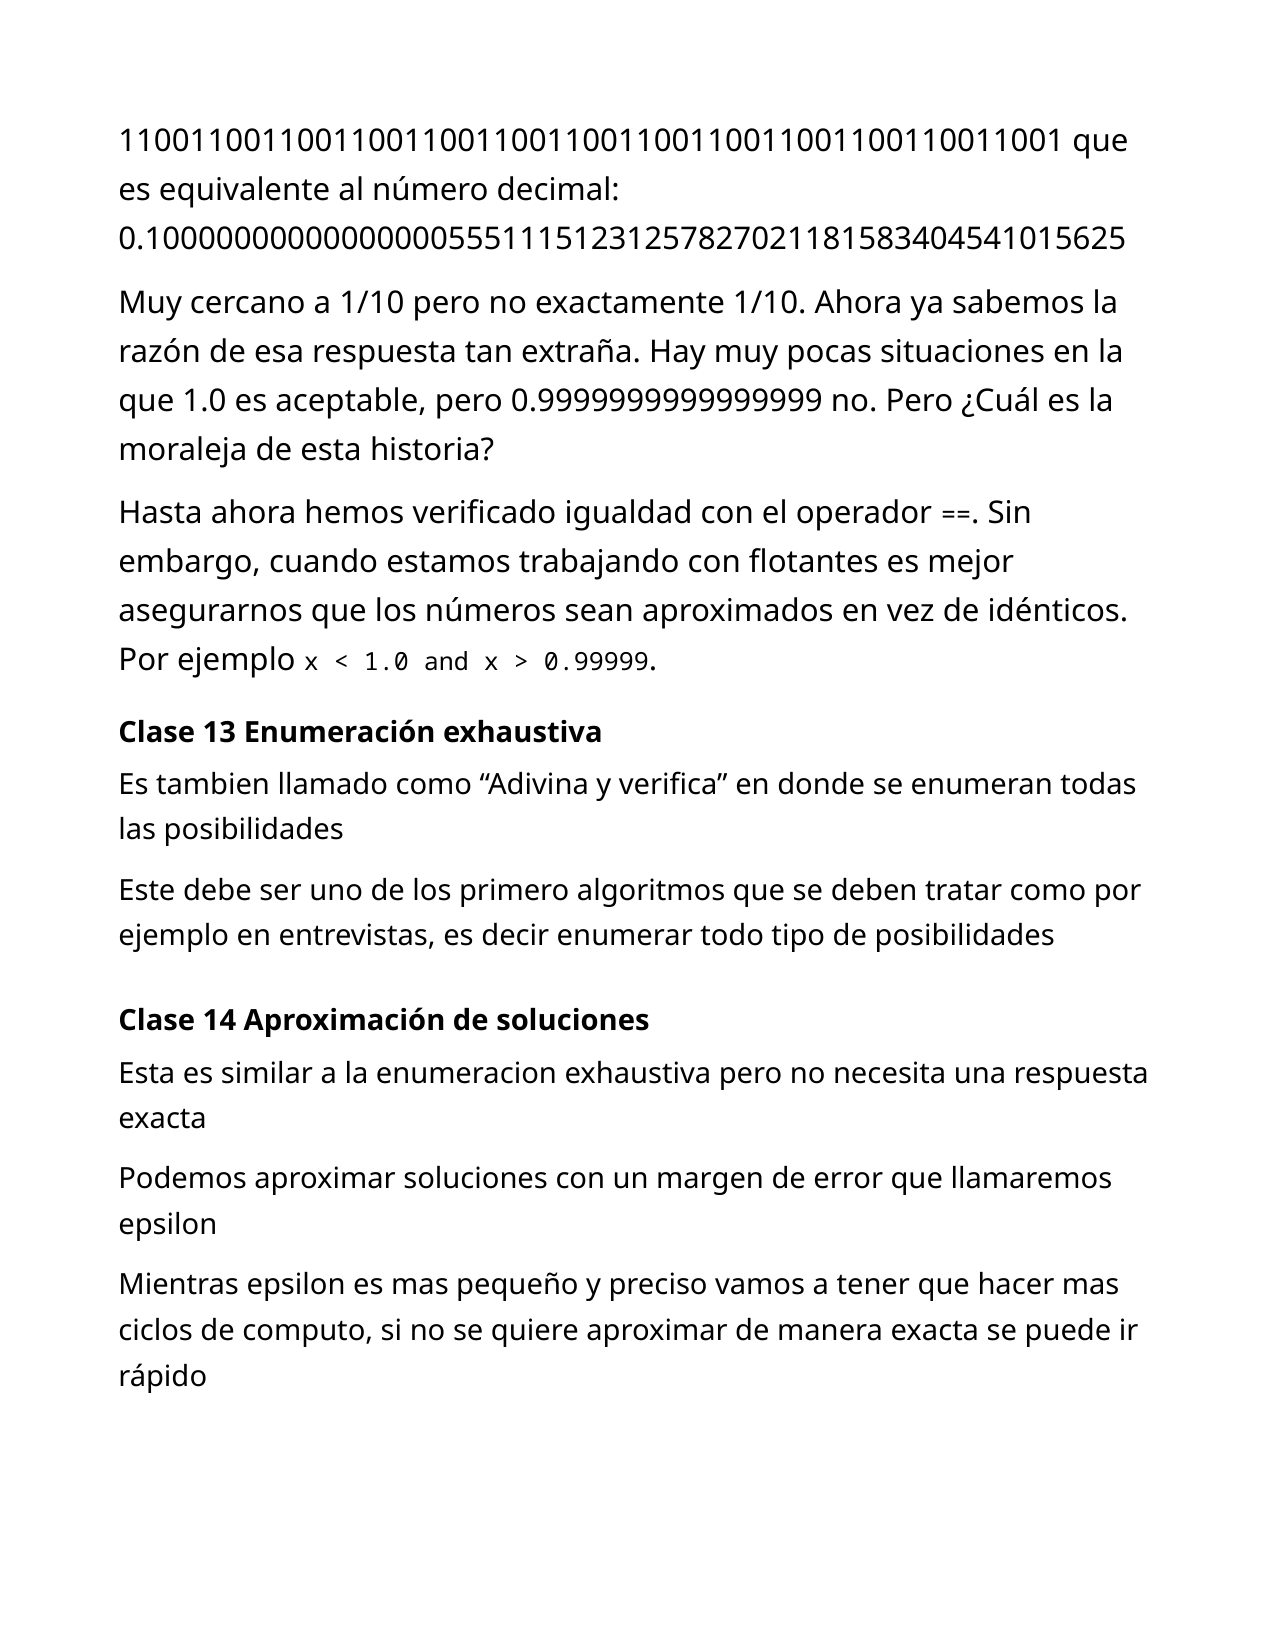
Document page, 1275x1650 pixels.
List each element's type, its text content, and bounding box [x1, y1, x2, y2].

subtitle Clase 13 Enumeración exhaustiva [118, 711, 1157, 751]
text 11001100110011001100110011001100110011001100110011001 que es equivalente al número decimal: 0.1000000000000000055511151231257827021181583404541015625 [118, 118, 1157, 259]
text Hasta ahora hemos verificado igualdad con el operador ==. Sin embargo, cuando estamos trabajando con flotantes es mejor asegurarnos que los números sean aproximados en vez de idénticos. Por ejemplo x < 1.0 and x > 0.99999. [118, 490, 1157, 679]
subtitle Clase 14 Aproximación de soluciones [118, 1000, 1157, 1039]
text Muy cercano a 1/10 pero no exactamente 1/10. Ahora ya sabemos la razón de esa respuesta tan extraña. Hay muy pocas situaciones en la que 1.0 es aceptable, pero 0.9999999999999999 no. Pero ¿Cuál es la moraleja de esta historia? [118, 279, 1157, 469]
text Podemos aproximar soluciones con un margen de error que llamaremos epsilon [118, 1158, 1157, 1243]
text Esta es similar a la enumeracion exhaustiva pero no necesita una respuesta exacta [118, 1052, 1157, 1137]
text Este debe ser uno de los primero algoritmos que se deben tratar como por ejemplo en entrevistas, es decir enumerar todo tipo de posibilidades [118, 869, 1157, 954]
text Mientras epsilon es mas pequeño y preciso vamos a tener que hacer mas ciclos de computo, si no se quiere aproximar de manera exacta se puede ir rápido [118, 1263, 1157, 1394]
text Es tambien llamado como “Adivina y verifica” en donde se enumeran todas las posibilidades [118, 763, 1157, 848]
